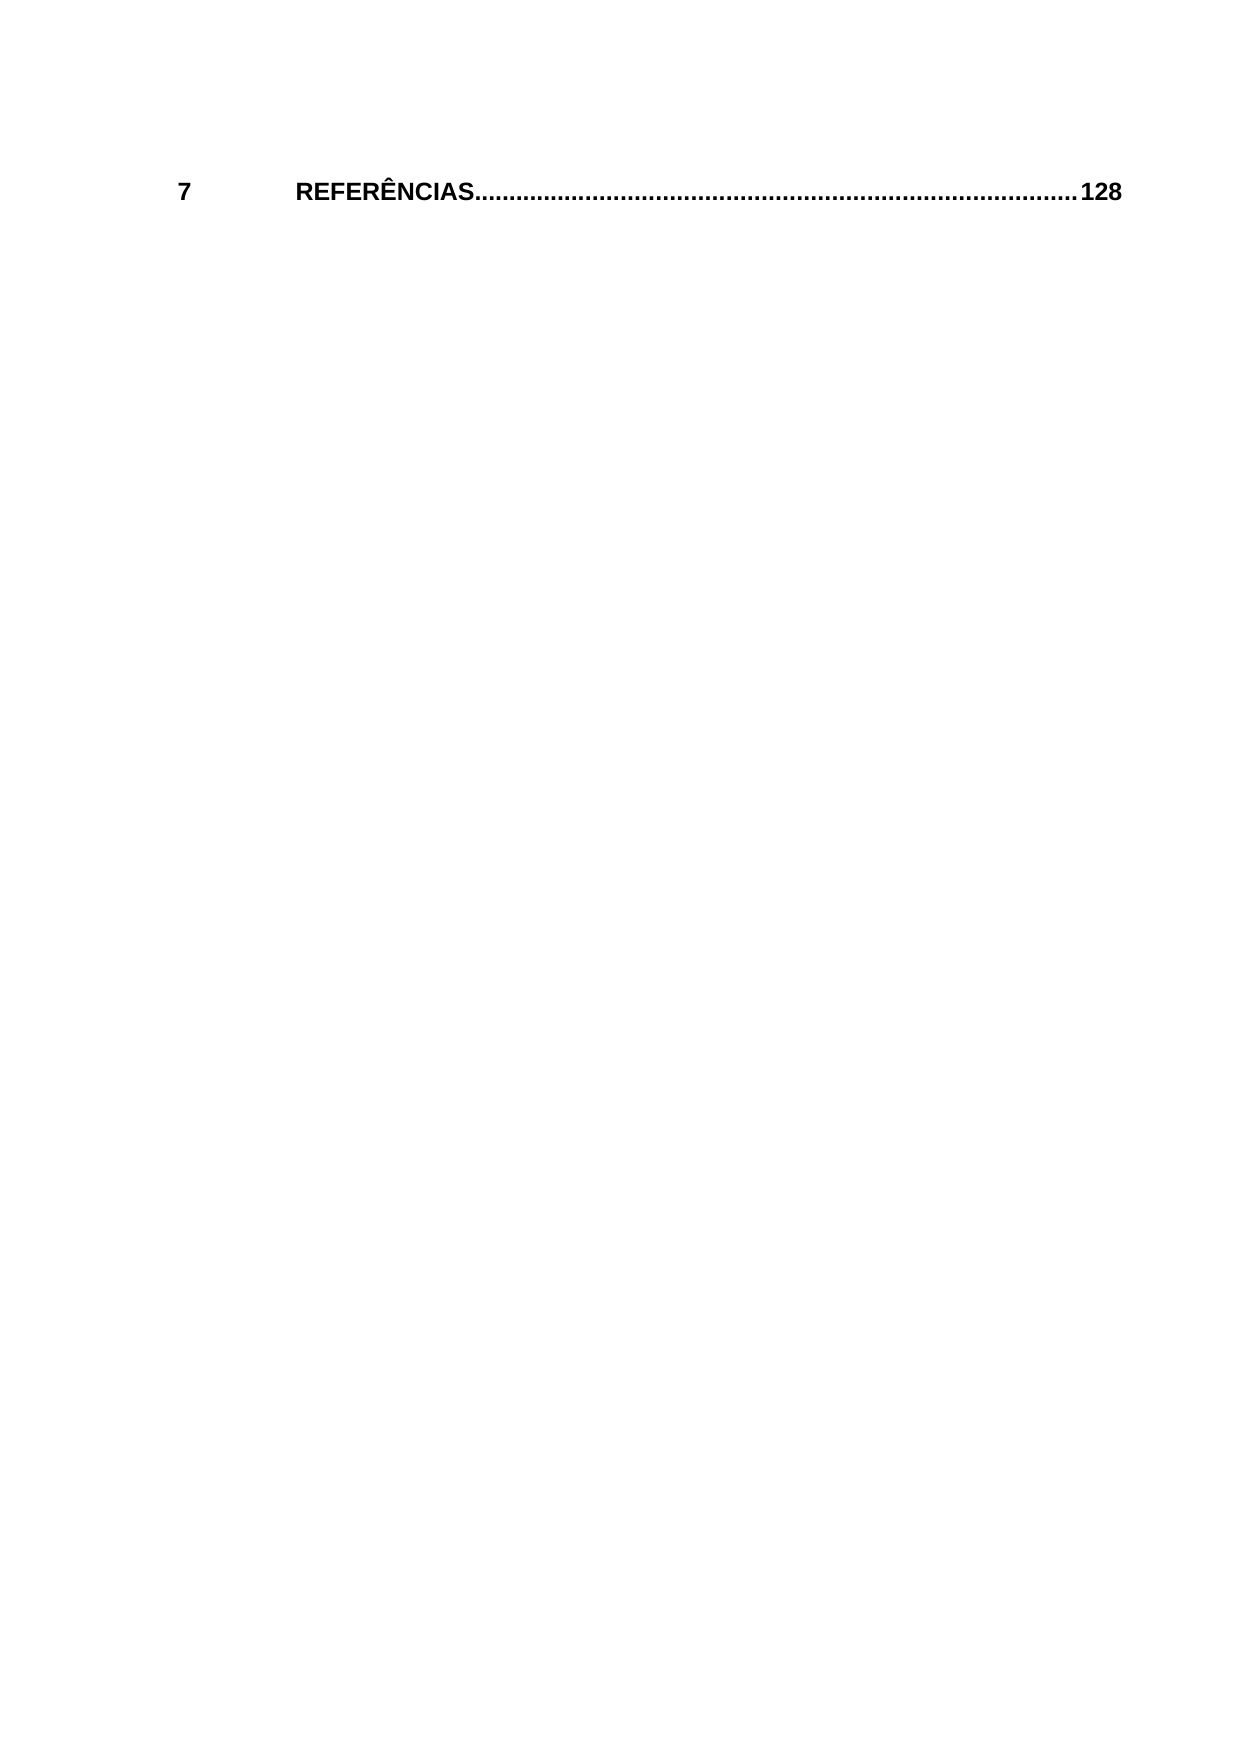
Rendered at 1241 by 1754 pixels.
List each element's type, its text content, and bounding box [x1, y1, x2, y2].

text 7 Referências 128 [177, 177, 1122, 206]
